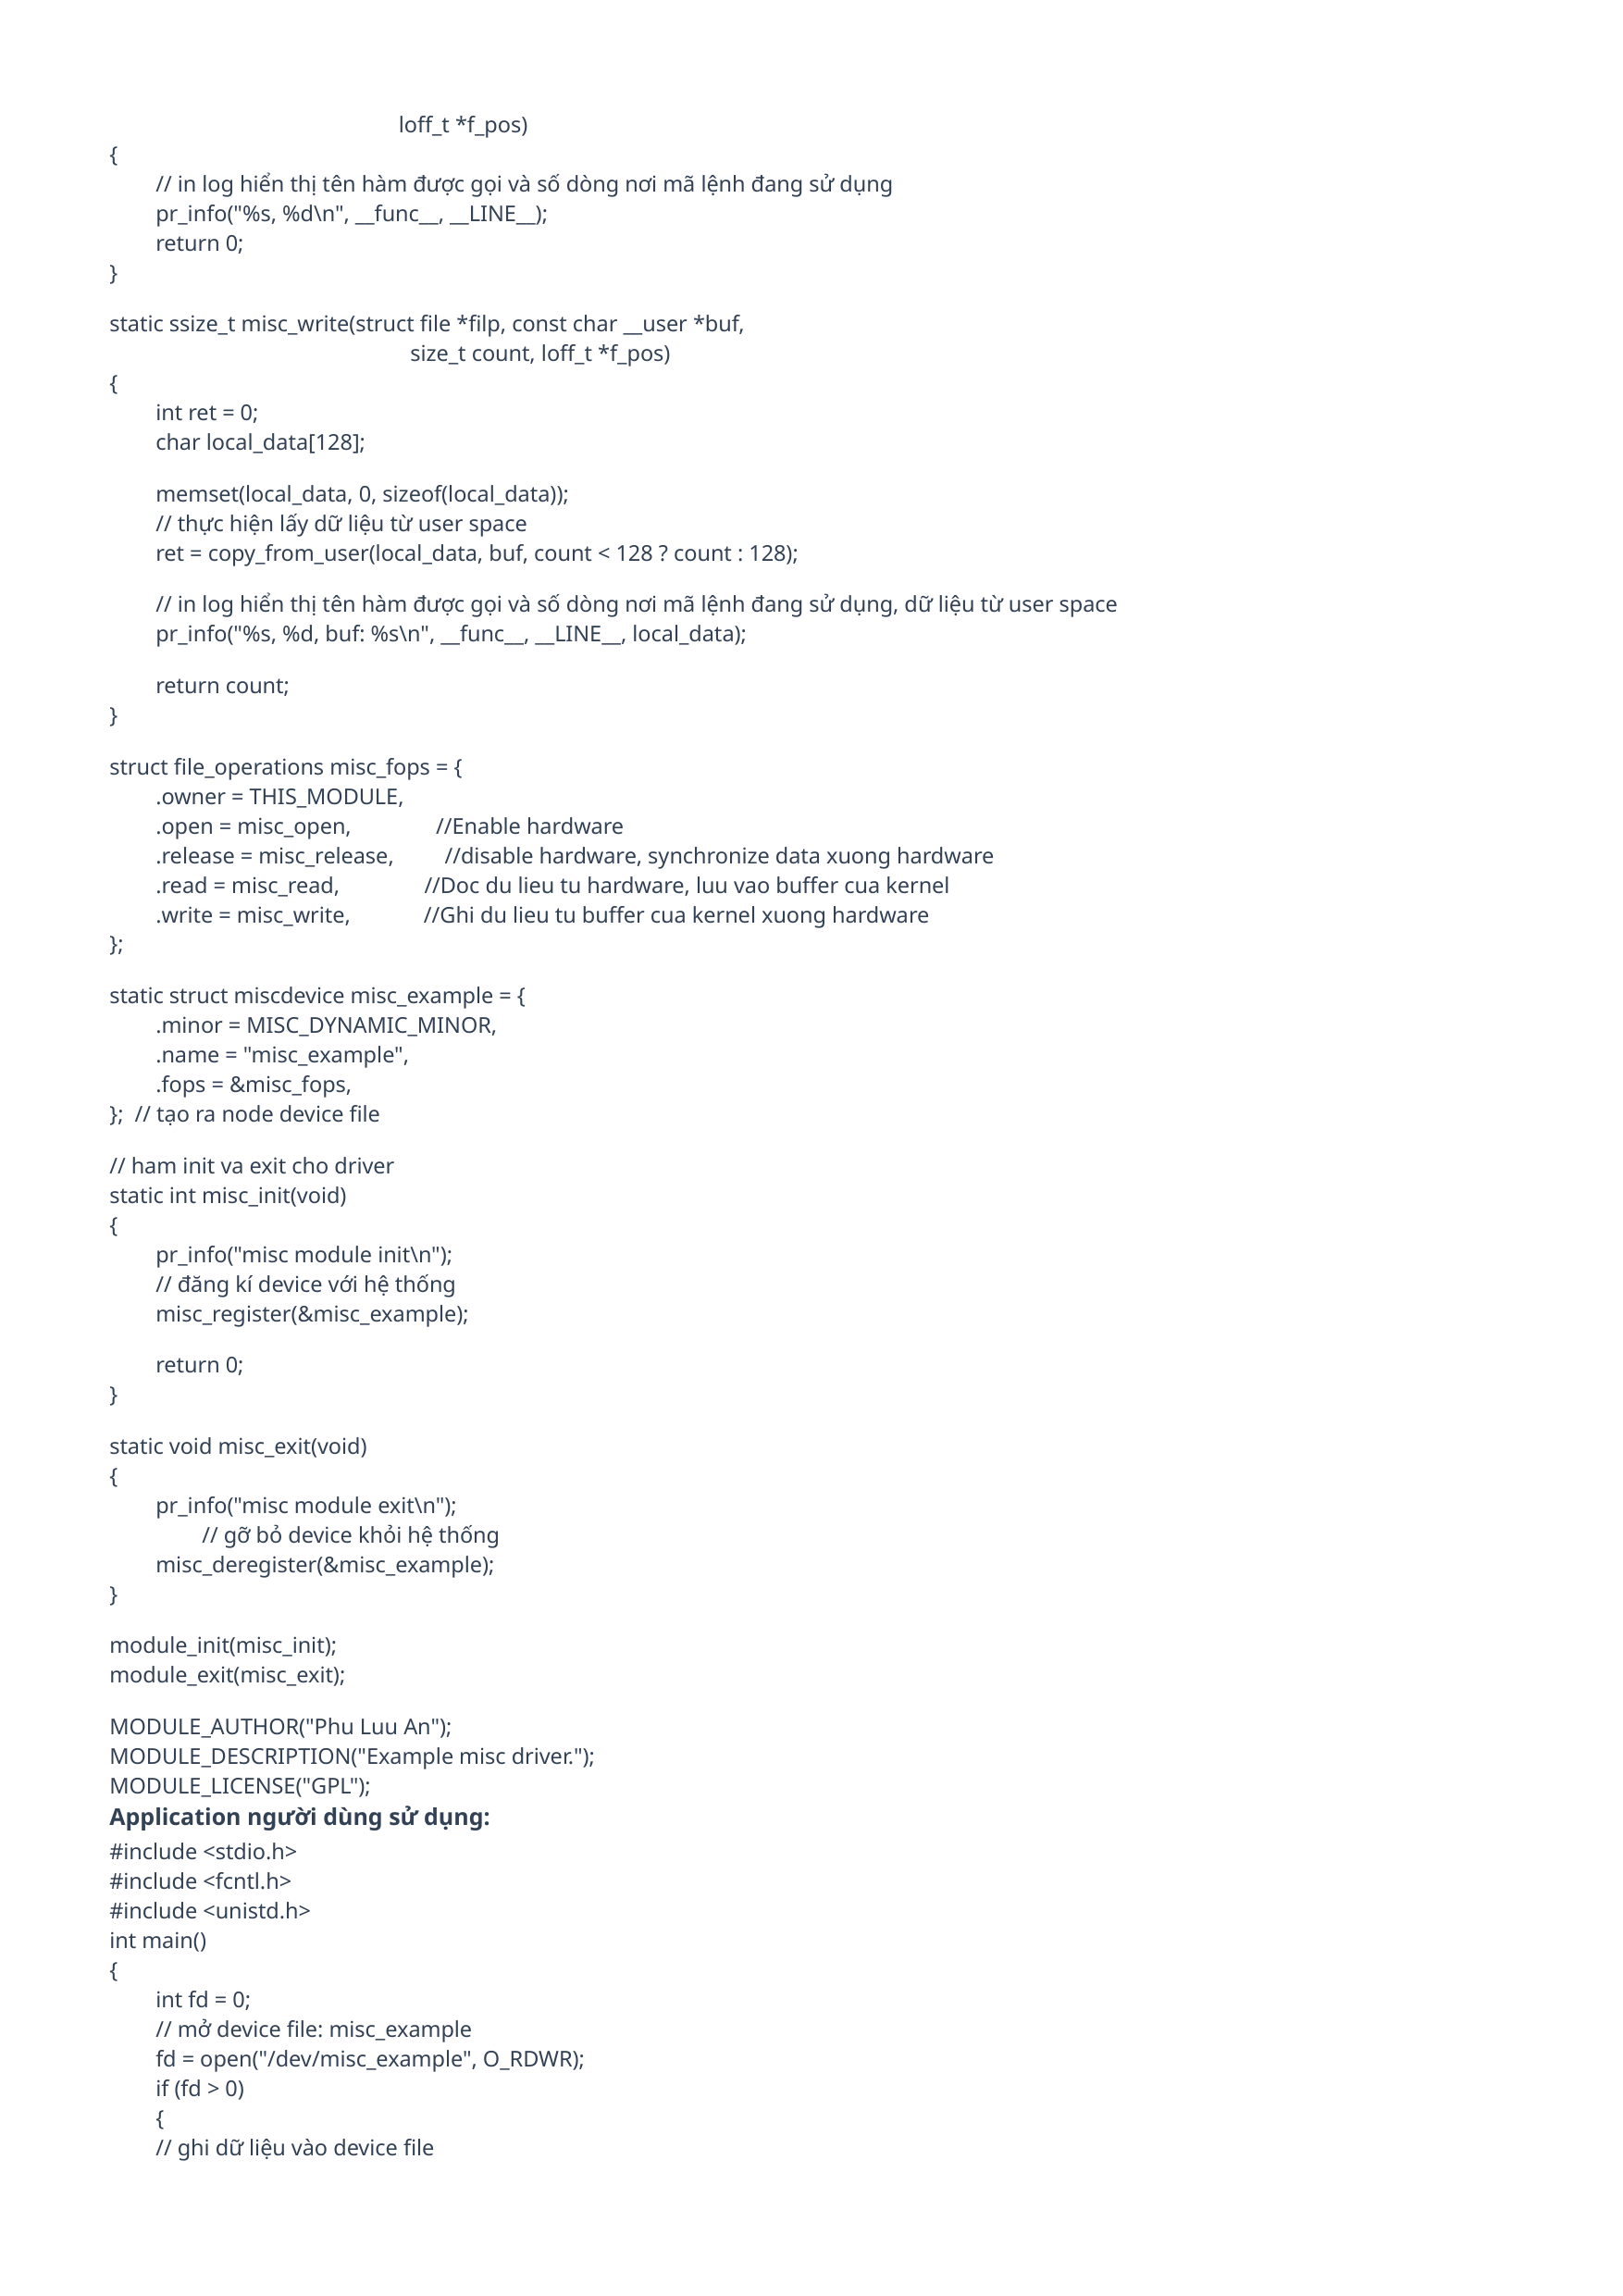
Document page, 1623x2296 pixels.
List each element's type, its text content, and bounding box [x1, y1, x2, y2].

text .name = "misc_example", [109, 1039, 1514, 1069]
text char local_data[128]; [109, 428, 1514, 456]
text static int misc_init(void) [109, 1180, 1514, 1210]
text // ham init va exit cho driver [109, 1150, 1514, 1180]
text MODULE_LICENSE("GPL"); [109, 1770, 1514, 1800]
text MODULE_AUTHOR("Phu Luu An"); [109, 1711, 1514, 1741]
text { [109, 1955, 1514, 1984]
text #include <stdio.h> [109, 1836, 1514, 1866]
text int fd = 0; [109, 1984, 1514, 2014]
text { [109, 1460, 1514, 1490]
text pr_info("%s, %d, buf: %s\n", __func__, __LINE__, local_data); [109, 619, 1514, 649]
text }; [109, 929, 1514, 959]
text memset(local_data, 0, sizeof(local_data)); [109, 478, 1514, 508]
text } [109, 257, 1514, 287]
text int main() [109, 1925, 1514, 1955]
text .fops = &misc_fops, [109, 1069, 1514, 1098]
text .owner = THIS_MODULE, [109, 781, 1514, 811]
text { [109, 368, 1514, 397]
text { [109, 1210, 1514, 1239]
text { [109, 2103, 1514, 2132]
text // ghi dữ liệu vào device file [109, 2132, 1514, 2162]
text Application người dùng sử dụng: [109, 1800, 1514, 1831]
text static ssize_t misc_write(struct file *filp, const char __user *buf, [109, 309, 1514, 339]
text } [109, 700, 1514, 729]
text pr_info("misc module exit\n"); [109, 1490, 1514, 1520]
text .minor = MISC_DYNAMIC_MINOR, [109, 1010, 1514, 1039]
text .open = misc_open, //Enable hardware [109, 811, 1514, 840]
text }; // tạo ra node device file [109, 1098, 1514, 1128]
text int ret = 0; [109, 397, 1514, 428]
text module_init(misc_init); [109, 1631, 1514, 1660]
text fd = open("/dev/misc_example", O_RDWR); [109, 2043, 1514, 2073]
text MODULE_DESCRIPTION("Example misc driver."); [109, 1741, 1514, 1770]
text misc_register(&misc_example); [109, 1298, 1514, 1328]
text misc_deregister(&misc_example); [109, 1549, 1514, 1579]
text // thực hiện lấy dữ liệu từ user space [109, 508, 1514, 538]
text // gỡ bỏ device khỏi hệ thống [109, 1520, 1514, 1549]
text ret = copy_from_user(local_data, buf, count < 128 ? count : 128); [109, 538, 1514, 567]
text loff_t *f_pos) [109, 109, 1514, 139]
text if (fd > 0) [109, 2073, 1514, 2103]
text module_exit(misc_exit); [109, 1660, 1514, 1690]
text return 0; [109, 1349, 1514, 1380]
text pr_info("%s, %d\n", __func__, __LINE__); [109, 198, 1514, 228]
text #include <fcntl.h> [109, 1866, 1514, 1895]
text #include <unistd.h> [109, 1895, 1514, 1925]
text } [109, 1380, 1514, 1409]
text // mở device file: misc_example [109, 2014, 1514, 2043]
text static struct miscdevice misc_example = { [109, 980, 1514, 1010]
text // đăng kí device với hệ thống [109, 1269, 1514, 1298]
text struct file_operations misc_fops = { [109, 751, 1514, 781]
text .write = misc_write, //Ghi du lieu tu buffer cua kernel xuong hardware [109, 900, 1514, 929]
text { [109, 139, 1514, 168]
text .release = misc_release, //disable hardware, synchronize data xuong hardware [109, 840, 1514, 870]
text } [109, 1579, 1514, 1608]
text pr_info("misc module init\n"); [109, 1239, 1514, 1269]
text return 0; [109, 228, 1514, 257]
text static void misc_exit(void) [109, 1431, 1514, 1460]
text return count; [109, 670, 1514, 700]
text // in log hiển thị tên hàm được gọi và số dòng nơi mã lệnh đang sử dụng [109, 168, 1514, 198]
text .read = misc_read, //Doc du lieu tu hardware, luu vao buffer cua kernel [109, 870, 1514, 900]
text // in log hiển thị tên hàm được gọi và số dòng nơi mã lệnh đang sử dụng, dữ liệu từ user space [109, 590, 1514, 619]
text size_t count, loff_t *f_pos) [109, 339, 1514, 368]
